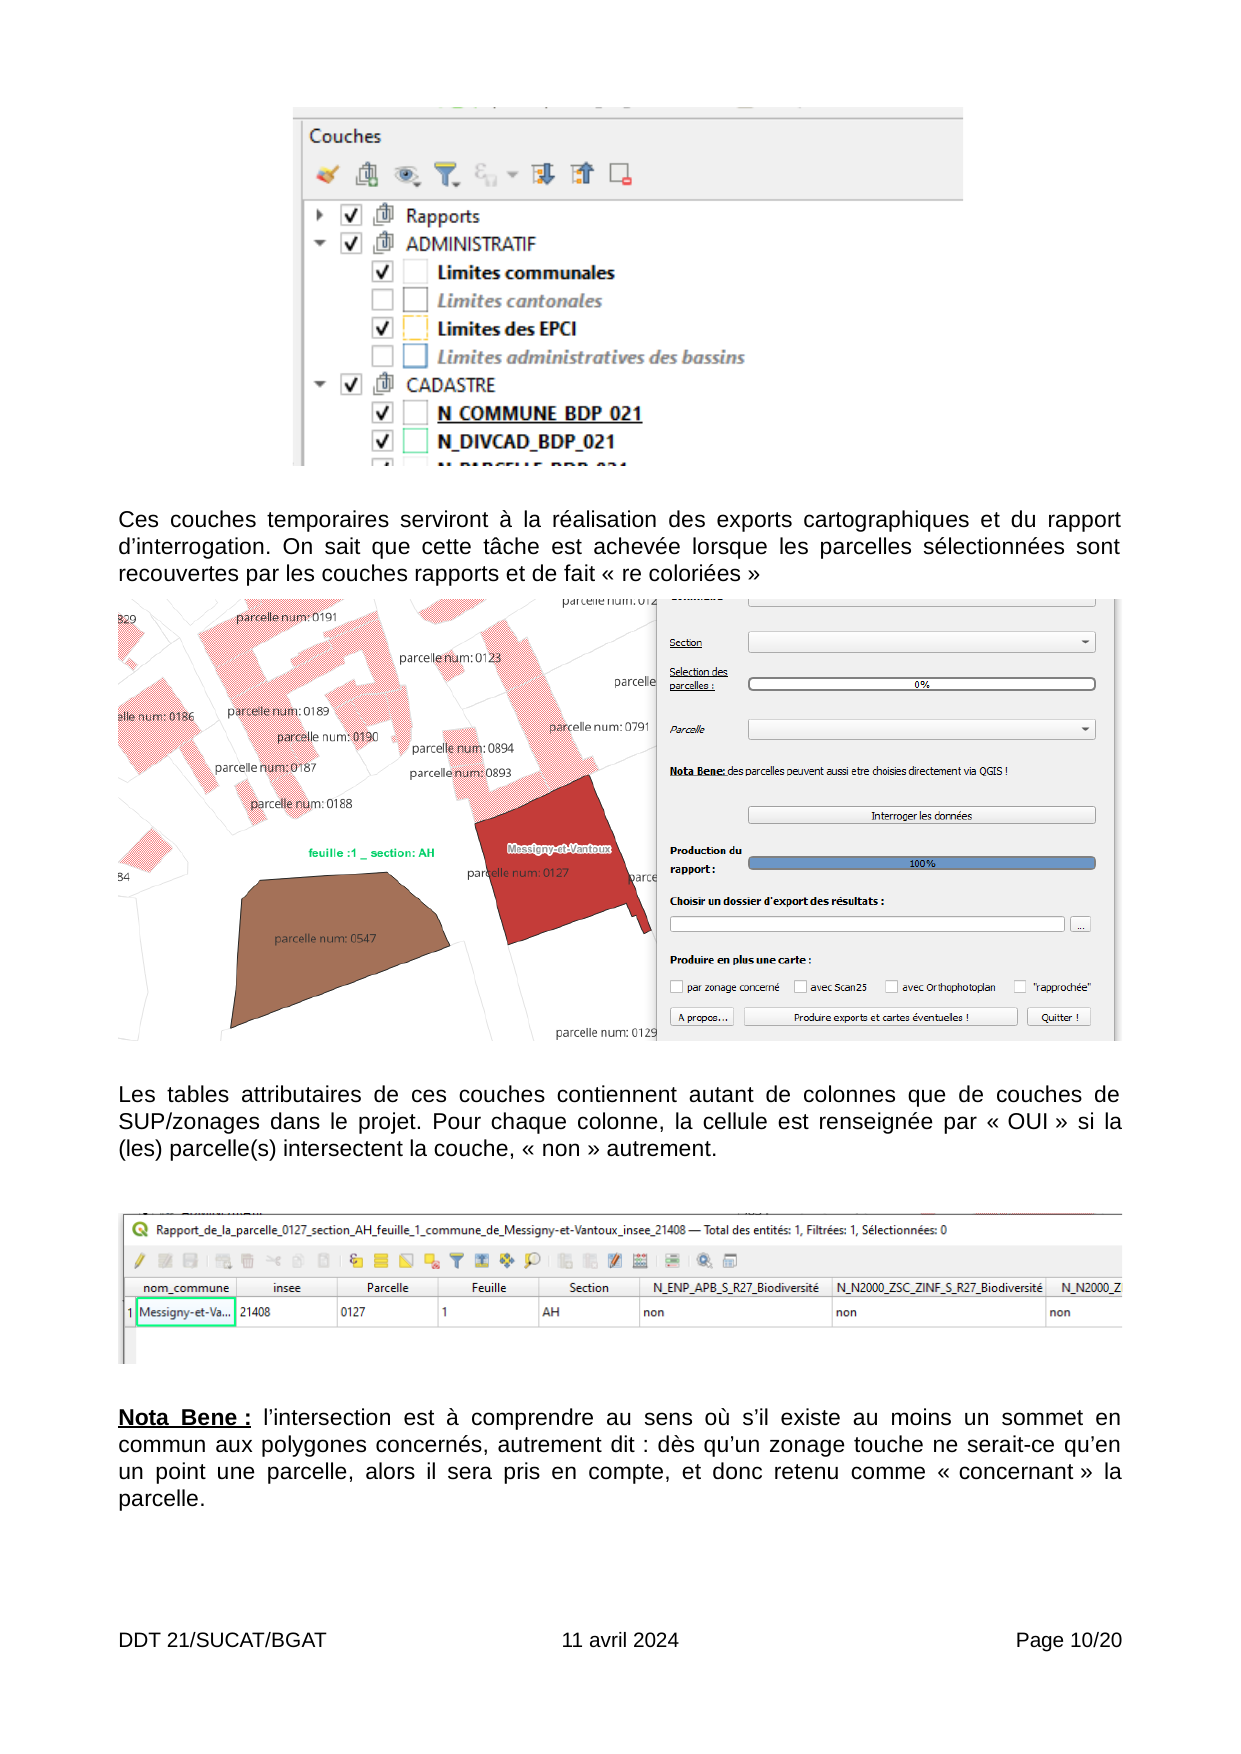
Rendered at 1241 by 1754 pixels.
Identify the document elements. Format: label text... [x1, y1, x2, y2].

picture [118, 1213, 1123, 1364]
text Ces couches temporaires serviront à la réalisation des exports cartographiques et du rapport d’interrogation. On sait que cette tâche est achevée lorsque les parcelles sélectionnées sont recouvertes par les couches rapports et de fait « re coloriées » [118, 505, 1122, 587]
picture [118, 599, 1123, 1041]
text Les tables attributaires de ces couches contiennent autant de colonnes que de couches de SUP/zonages dans le projet. Pour chaque colonne, la cellule est renseignée par « OUI » si la (les) parcelle(s) intersectent la couche, « non » autrement. [118, 1080, 1122, 1161]
text Nota Bene : l’intersection est à comprendre au sens où s’il existe au moins un sommet en commun aux polygones concernés, autrement dit : dès qu’un zonage touche ne serait-ce qu’en un point une parcelle, alors il sera pris en compte, et donc retenu comme « concernant » la parcelle. [118, 1403, 1122, 1511]
picture [292, 107, 964, 466]
